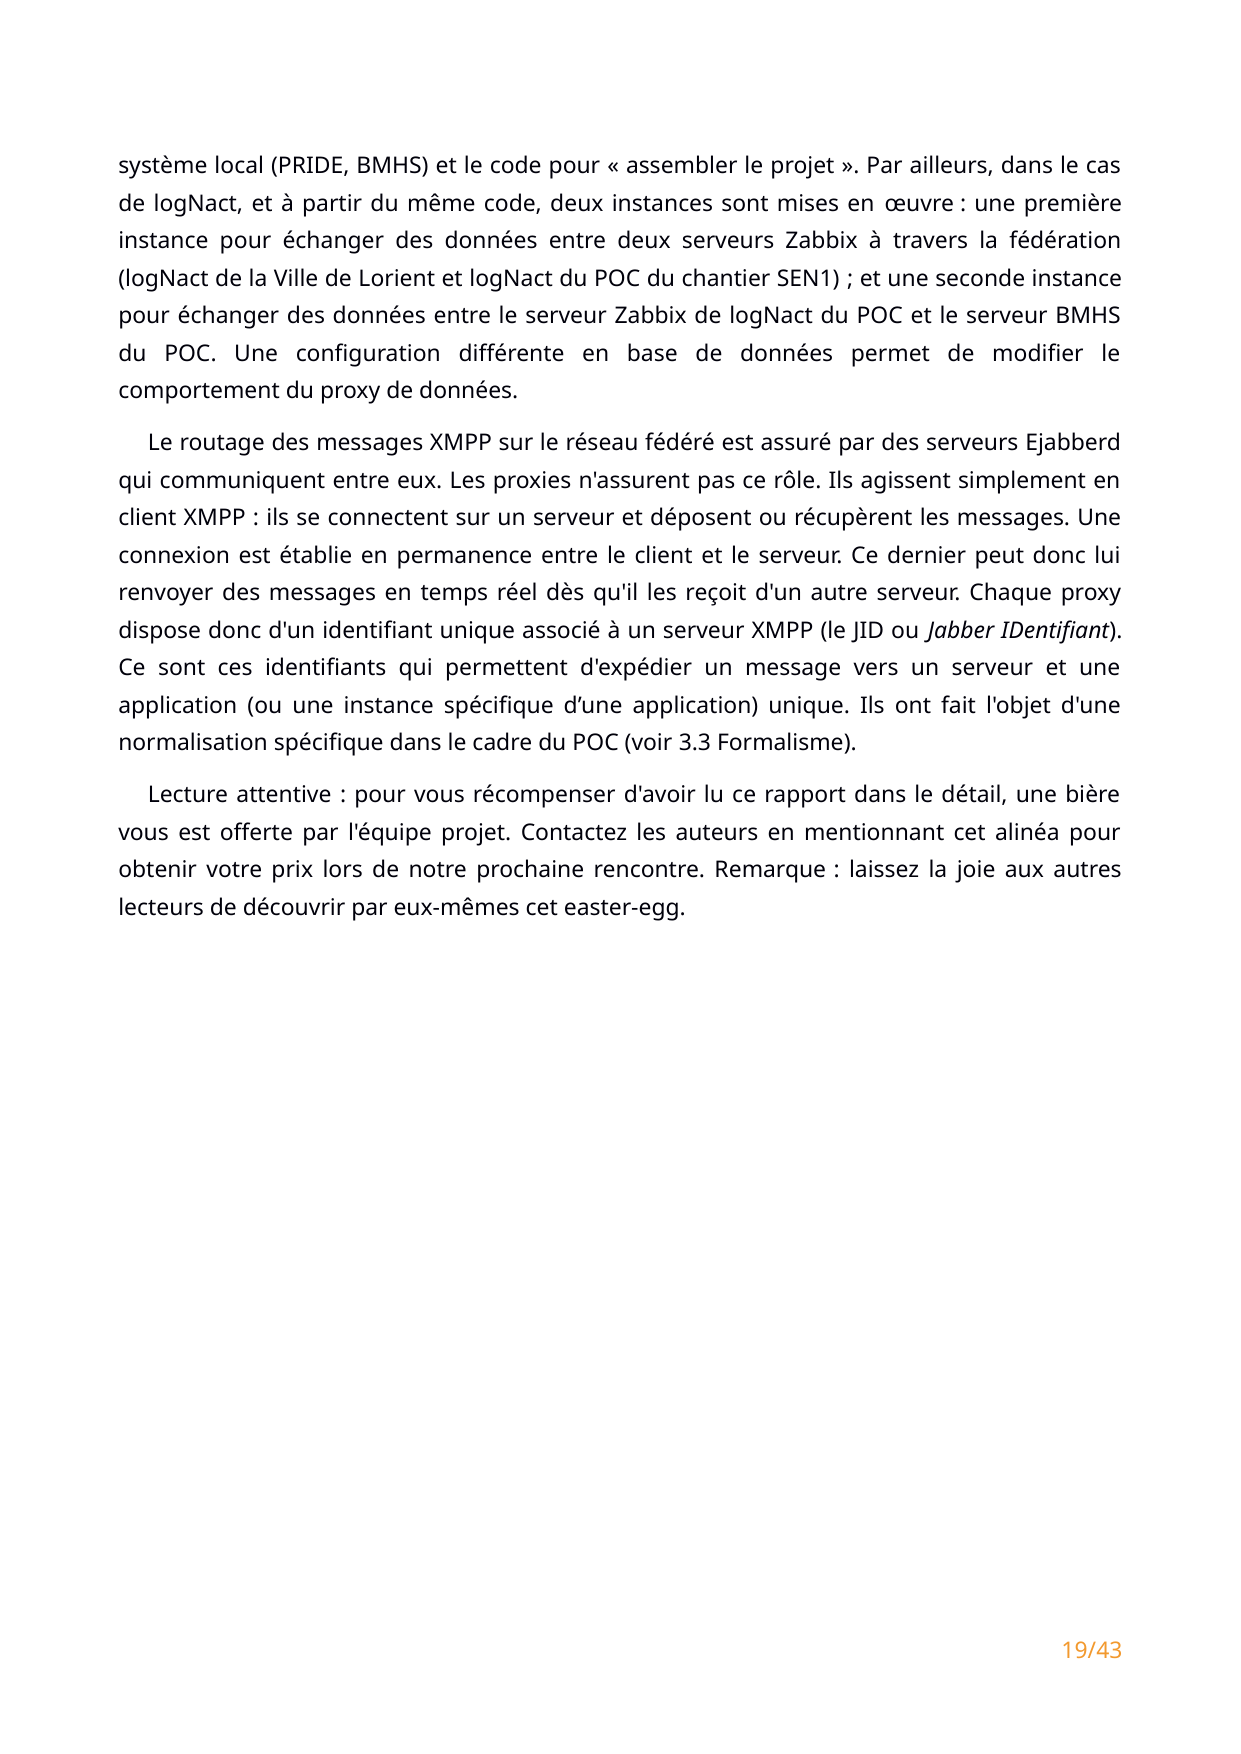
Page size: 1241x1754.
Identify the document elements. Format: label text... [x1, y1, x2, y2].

text système local (PRIDE, BMHS) et le code pour « assembler le projet ». Par ailleurs, dans le cas de logNact, et à partir du même code, deux instances sont mises en œuvre : une première instance pour échanger des données entre deux serveurs Zabbix à travers la fédération (logNact de la Ville de Lorient et logNact du POC du chantier SEN1) ; et une seconde instance pour échanger des données entre le serveur Zabbix de logNact du POC et le serveur BMHS du POC. Une configuration différente en base de données permet de modifier le comportement du proxy de données. [118, 149, 1122, 406]
text Lecture attentive : pour vous récompenser d'avoir lu ce rapport dans le détail, une bière vous est offerte par l'équipe projet. Contactez les auteurs en mentionnant cet alinéa pour obtenir votre prix lors de notre prochaine rencontre. Remarque : laissez la joie aux autres lecteurs de découvrir par eux-mêmes cet easter-egg. [118, 778, 1122, 922]
text Le routage des messages XMPP sur le réseau fédéré est assuré par des serveurs Ejabberd qui communiquent entre eux. Les proxies n'assurent pas ce rôle. Ils agissent simplement en client XMPP : ils se connectent sur un serveur et déposent ou récupèrent les messages. Une connexion est établie en permanence entre le client et le serveur. Ce dernier peut donc lui renvoyer des messages en temps réel dès qu'il les reçoit d'un autre serveur. Chaque proxy dispose donc d'un identifiant unique associé à un serveur XMPP (le JID ou Jabber IDentifiant). Ce sont ces identifiants qui permettent d'expédier un message vers un serveur et une application (ou une instance spécifique d’une application) unique. Ils ont fait l'objet d'une normalisation spécifique dans le cadre du POC (voir 3.3 Formalisme). [118, 426, 1122, 758]
